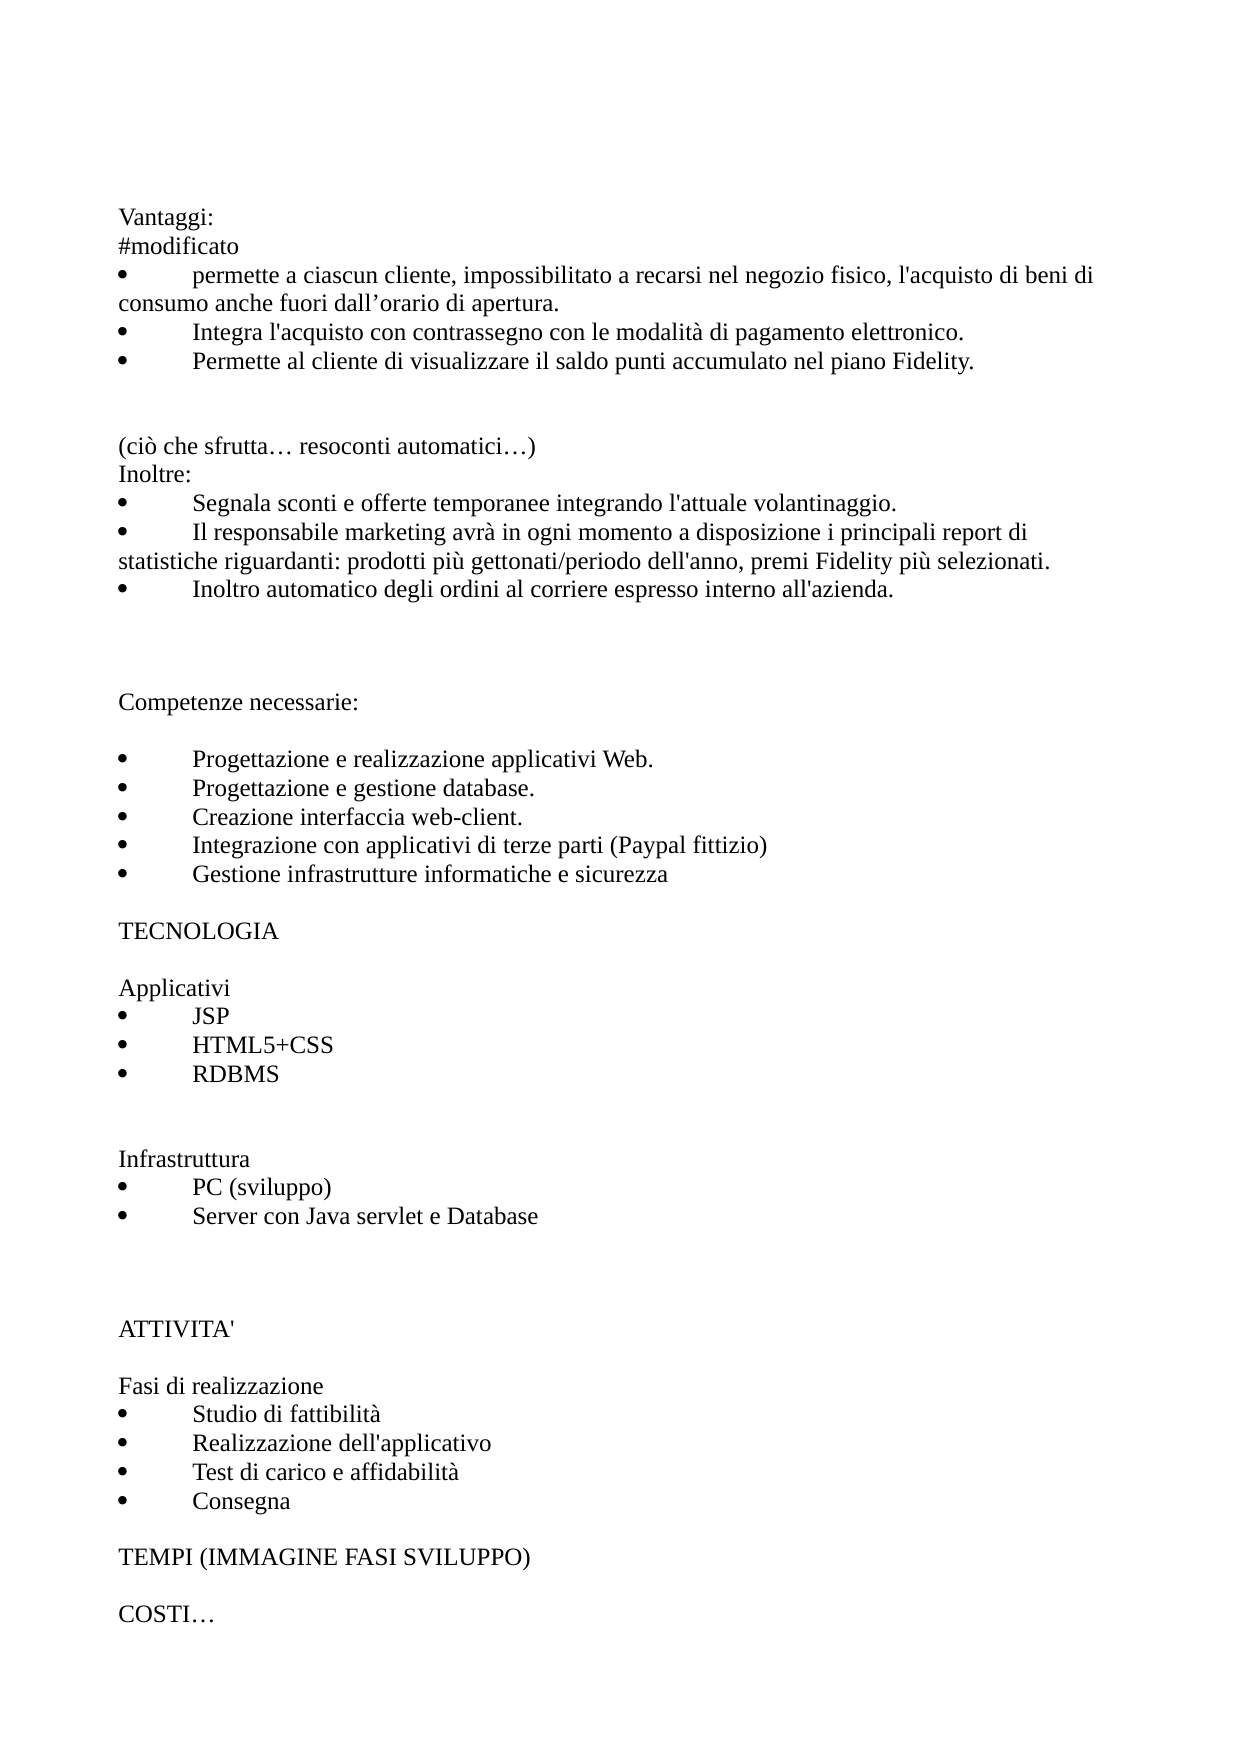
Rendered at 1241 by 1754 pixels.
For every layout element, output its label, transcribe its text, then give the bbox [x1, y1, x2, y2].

list Test di carico e affidabilità [118, 1457, 1122, 1486]
list Studio di fattibilità [118, 1399, 1122, 1428]
text TEMPI (IMMAGINE FASI SVILUPPO) [118, 1542, 1122, 1571]
list Integrazione con applicativi di terze parti (Paypal fittizio) [118, 830, 1122, 859]
text TECNOLOGIA [118, 916, 1122, 944]
text Infrastruttura [118, 1144, 1122, 1172]
text COSTI… [118, 1599, 1122, 1628]
text Fasi di realizzazione [118, 1371, 1122, 1399]
list Il responsabile marketing avrà in ogni momento a disposizione i principali report di statistiche riguardanti: prodotti più gettonati/periodo dell'anno, premi Fidelity più selezionati. [118, 517, 1122, 574]
list Permette al cliente di visualizzare il saldo punti accumulato nel piano Fidelity. [118, 346, 1122, 375]
list permette a ciascun cliente, impossibilitato a recarsi nel negozio fisico, l'acquisto di beni di consumo anche fuori dall’orario di apertura. [118, 260, 1122, 317]
list PC (sviluppo) [118, 1172, 1122, 1201]
text Applicativi [118, 973, 1122, 1001]
list Consegna [118, 1486, 1122, 1514]
list Progettazione e realizzazione applicativi Web. [118, 744, 1122, 773]
list RDBMS [118, 1059, 1122, 1088]
list Inoltro automatico degli ordini al corriere espresso interno all'azienda. [118, 574, 1122, 603]
list Realizzazione dell'applicativo [118, 1428, 1122, 1457]
text Inoltre: [118, 459, 1122, 488]
list JSP [118, 1001, 1122, 1030]
text Vantaggi: [118, 202, 1122, 231]
list Server con Java servlet e Database [118, 1201, 1122, 1230]
list Gestione infrastrutture informatiche e sicurezza [118, 859, 1122, 888]
list Segnala sconti e offerte temporanee integrando l'attuale volantinaggio. [118, 488, 1122, 517]
text (ciò che sfrutta… resoconti automatici…) [118, 431, 1122, 459]
list Progettazione e gestione database. [118, 773, 1122, 802]
text Competenze necessarie: [118, 687, 1122, 716]
text ATTIVITA' [118, 1314, 1122, 1343]
text #modificato [118, 231, 1122, 260]
list Creazione interfaccia web-client. [118, 802, 1122, 830]
list Integra l'acquisto con contrassegno con le modalità di pagamento elettronico. [118, 317, 1122, 346]
list HTML5+CSS [118, 1030, 1122, 1059]
